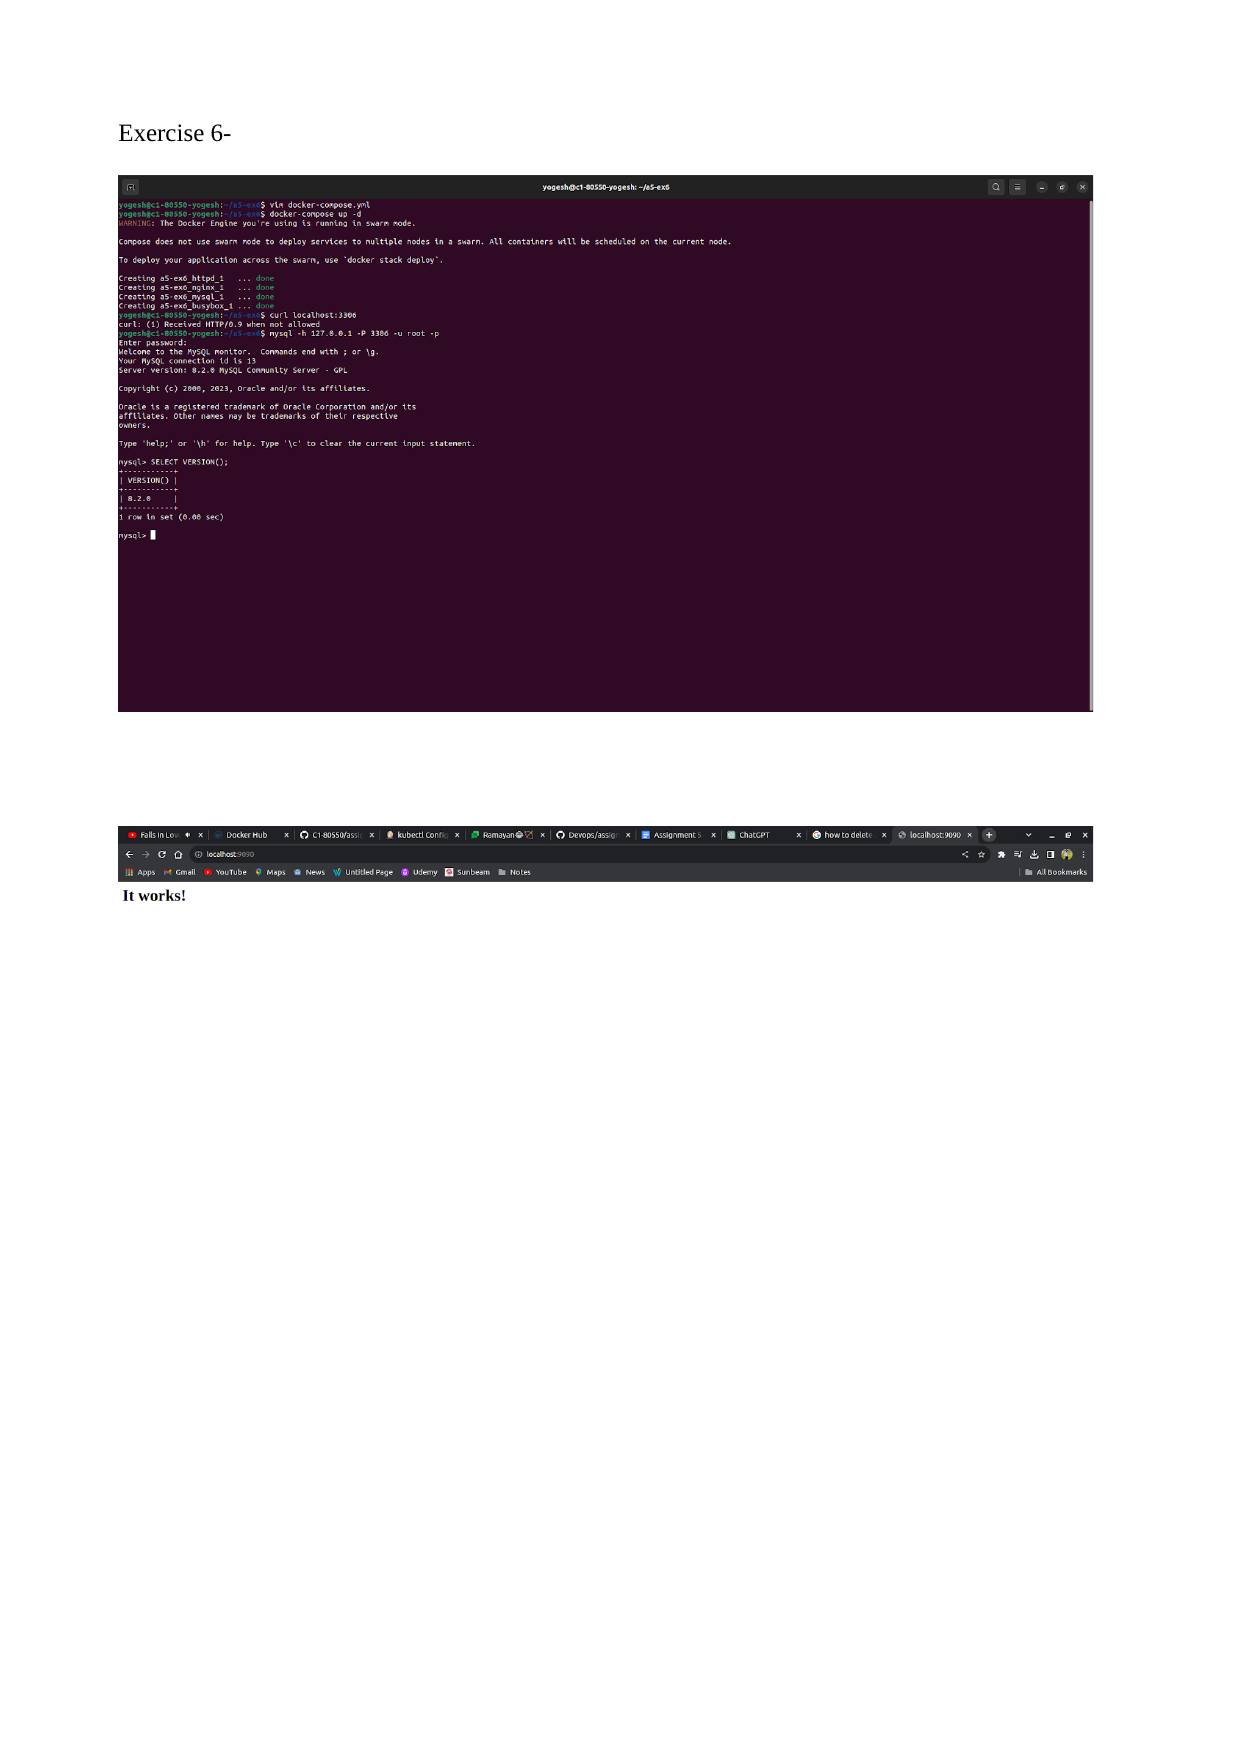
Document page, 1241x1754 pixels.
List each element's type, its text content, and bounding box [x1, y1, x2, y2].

text Exercise 6- [118, 118, 1122, 147]
picture [118, 175, 1094, 712]
picture [118, 826, 1094, 1363]
